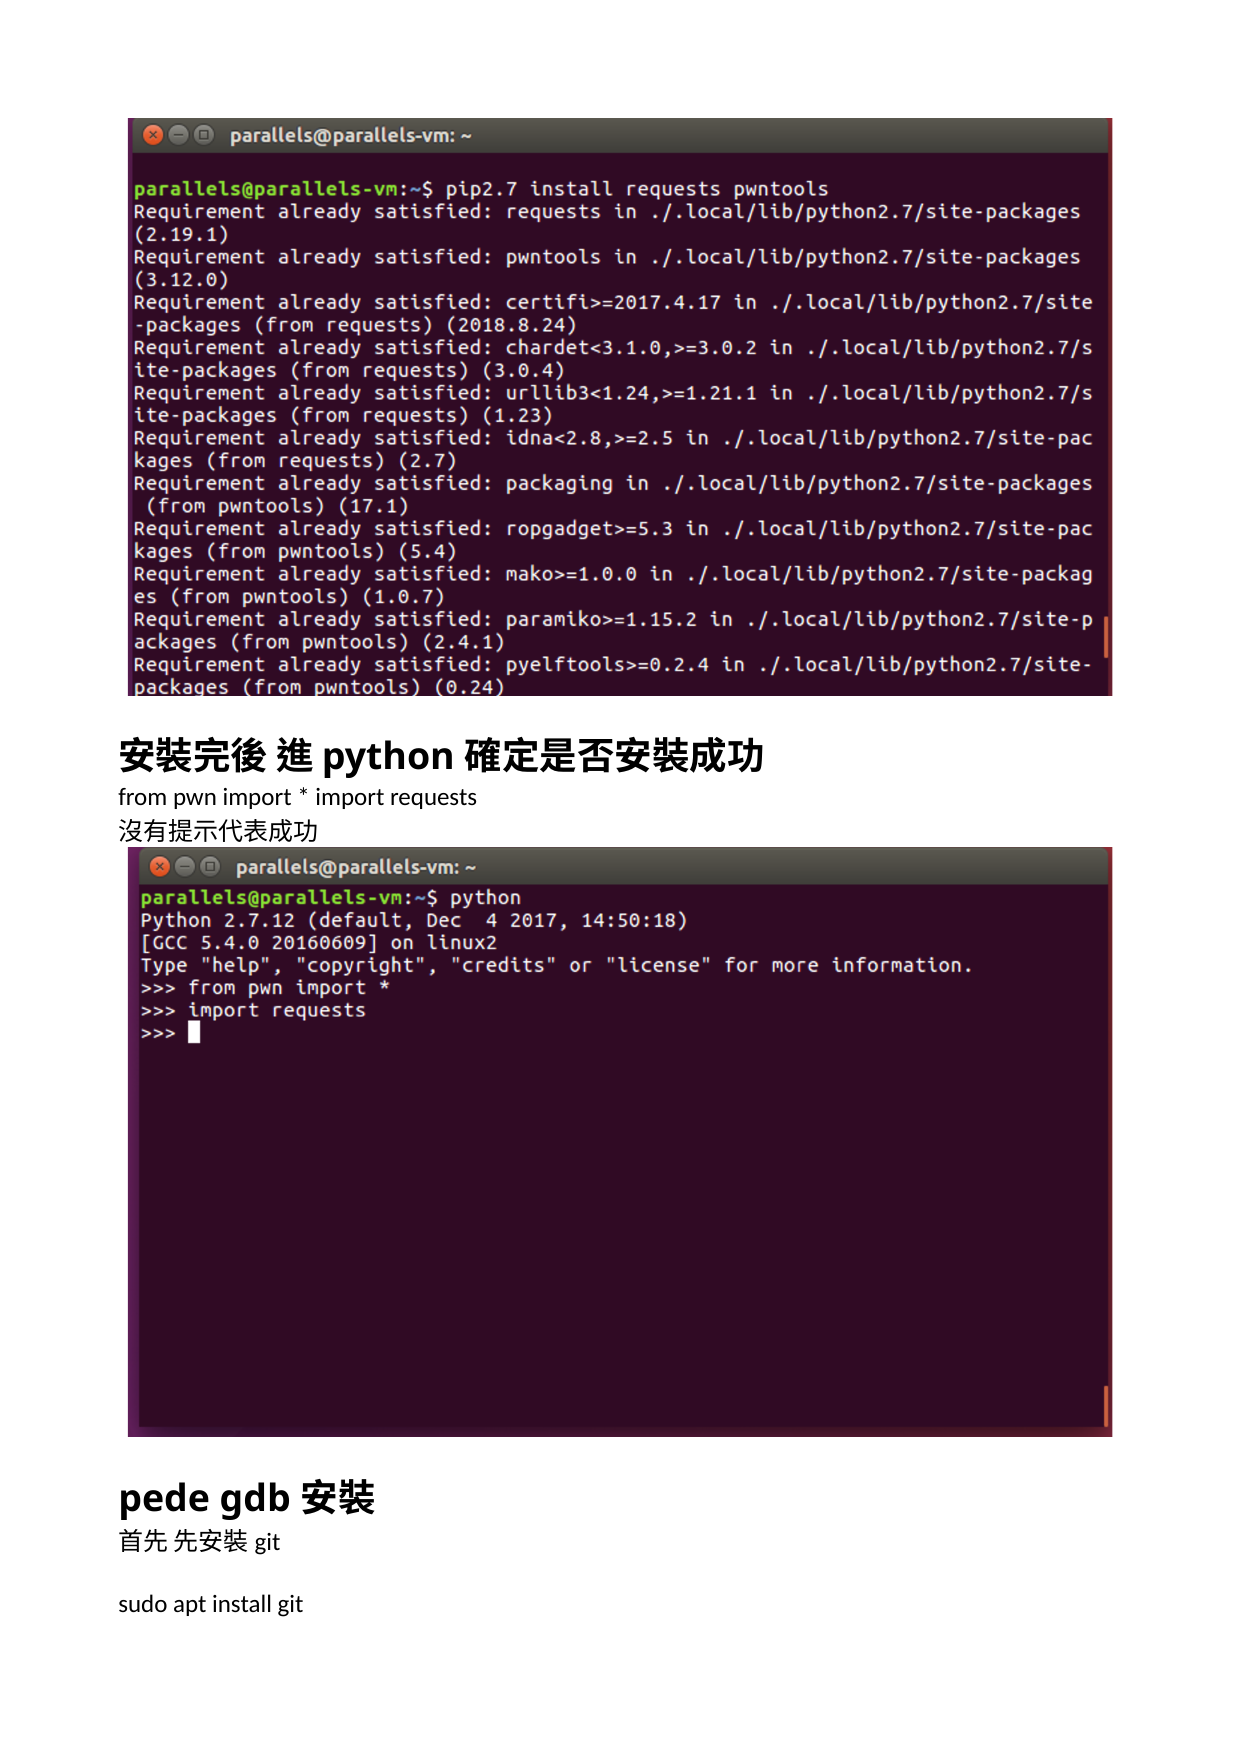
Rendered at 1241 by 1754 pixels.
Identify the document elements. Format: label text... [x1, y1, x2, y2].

text 沒有提示代表成功 [118, 811, 1122, 847]
text 首先 先安裝 git [118, 1522, 1122, 1558]
text from pwn import * import requests [118, 781, 1122, 811]
picture [127, 118, 1113, 696]
subtitle pede gdb 安裝 [118, 1467, 1122, 1522]
subtitle 安裝完後 進python 確定是否安裝成功 [118, 726, 1122, 781]
picture [127, 847, 1113, 1437]
text sudo apt install git [118, 1589, 1122, 1619]
